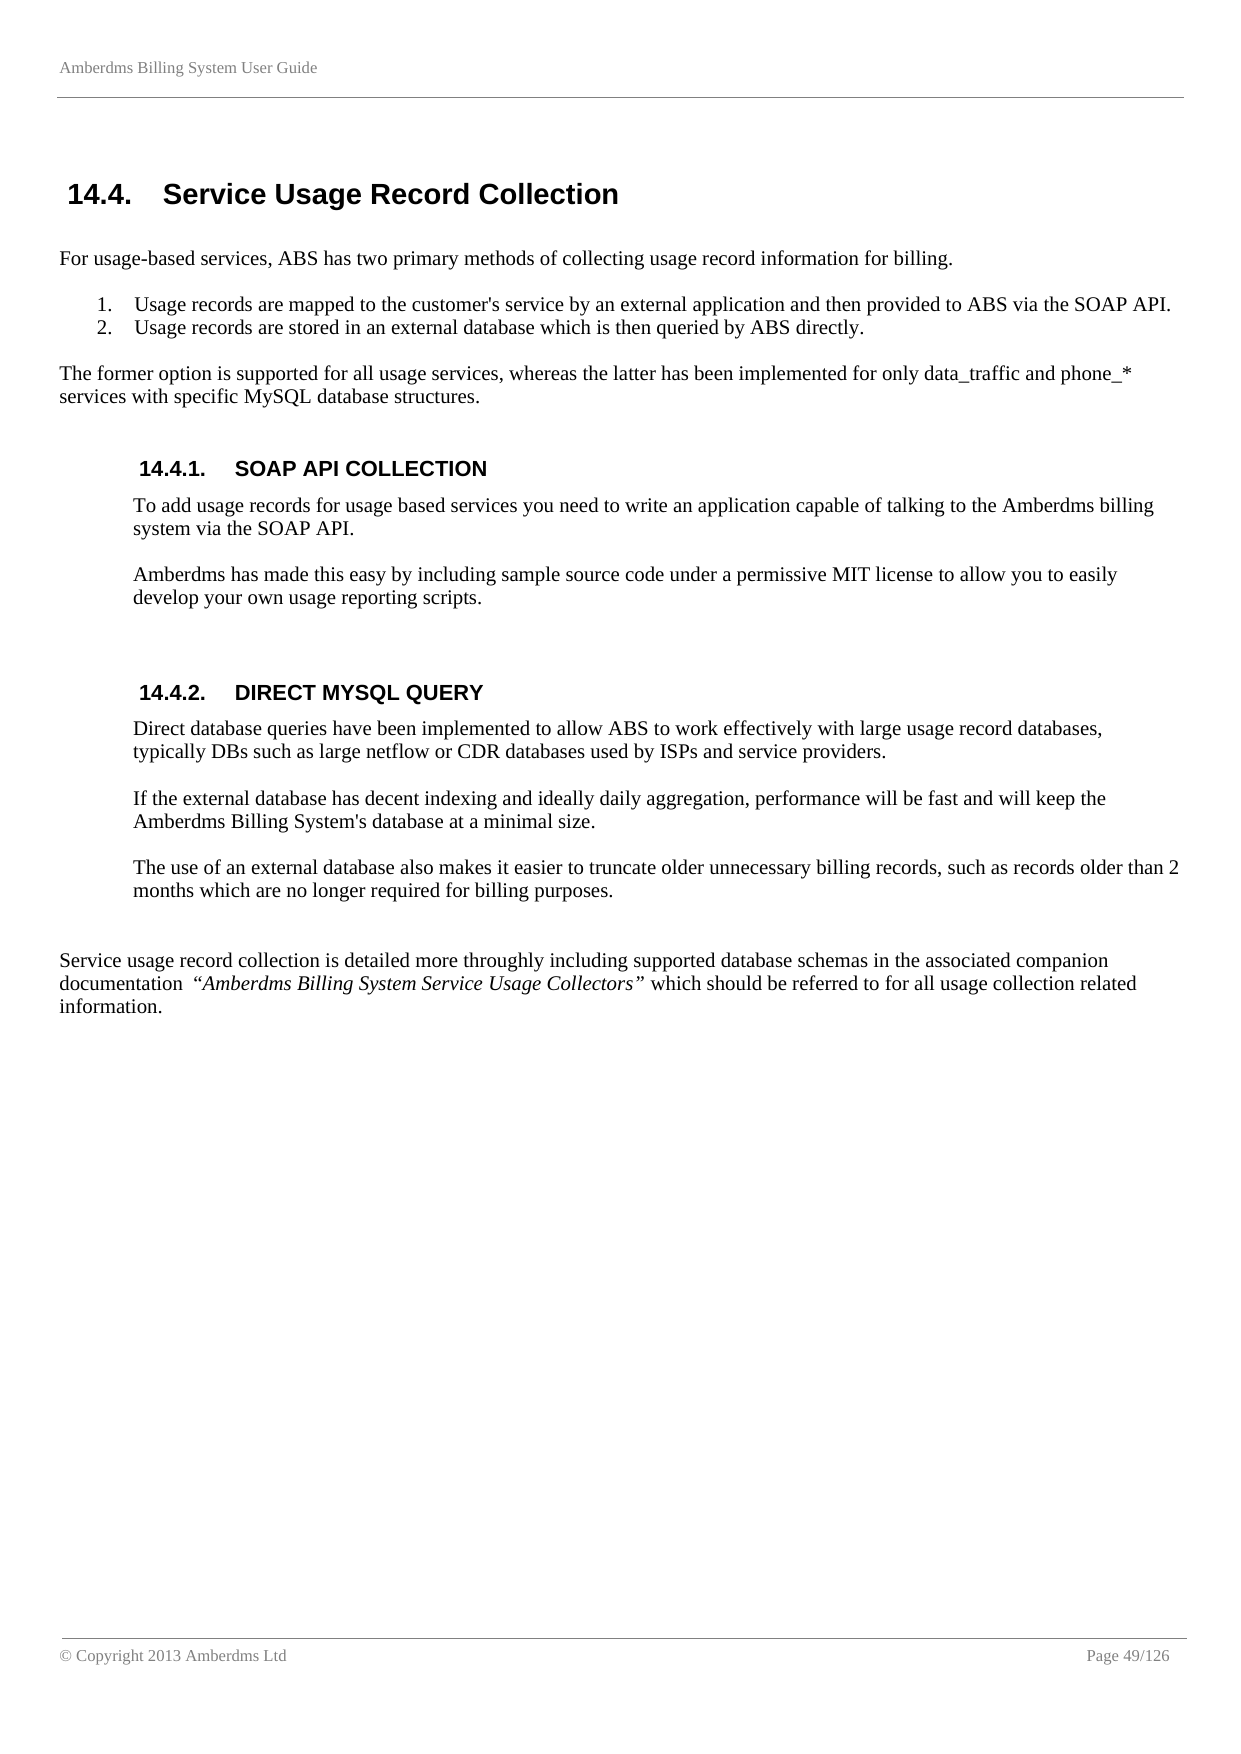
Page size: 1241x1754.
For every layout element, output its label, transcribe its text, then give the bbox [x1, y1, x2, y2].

subtitle Direct MySQL Query [133, 680, 1181, 705]
text For usage-based services, ABS has two primary methods of collecting usage record information for billing. [59, 246, 1181, 269]
text The use of an external database also makes it easier to truncate older unnecessary billing records, such as records older than 2 months which are no longer required for billing purposes. [133, 856, 1181, 902]
list Usage records are stored in an external database which is then queried by ABS directly. [97, 316, 1181, 339]
text The former option is supported for all usage services, whereas the latter has been implemented for only data_traffic and phone_* services with specific MySQL database structures. [59, 362, 1181, 408]
list Usage records are mapped to the customer's service by an external application and then provided to ABS via the SOAP API. [97, 293, 1181, 316]
subtitle SOAP API Collection [133, 456, 1181, 481]
text Direct database queries have been implemented to allow ABS to work effectively with large usage record databases, typically DBs such as large netflow or CDR databases used by ISPs and service providers. [133, 717, 1181, 763]
text Service usage record collection is detailed more throughly including supported database schemas in the associated companion documentation “Amberdms Billing System Service Usage Collectors” which should be referred to for all usage collection related information. [59, 948, 1181, 1018]
text Amberdms has made this easy by including sample source code under a permissive MIT license to allow you to easily develop your own usage reporting scripts. [133, 563, 1181, 609]
text To add usage records for usage based services you need to write an application capable of talking to the Amberdms billing system via the SOAP API. [133, 493, 1181, 540]
subtitle Service Usage Record Collection [59, 178, 1181, 211]
text If the external database has decent indexing and ideally daily aggregation, performance will be fast and will keep the Amberdms Billing System's database at a minimal size. [133, 787, 1181, 833]
